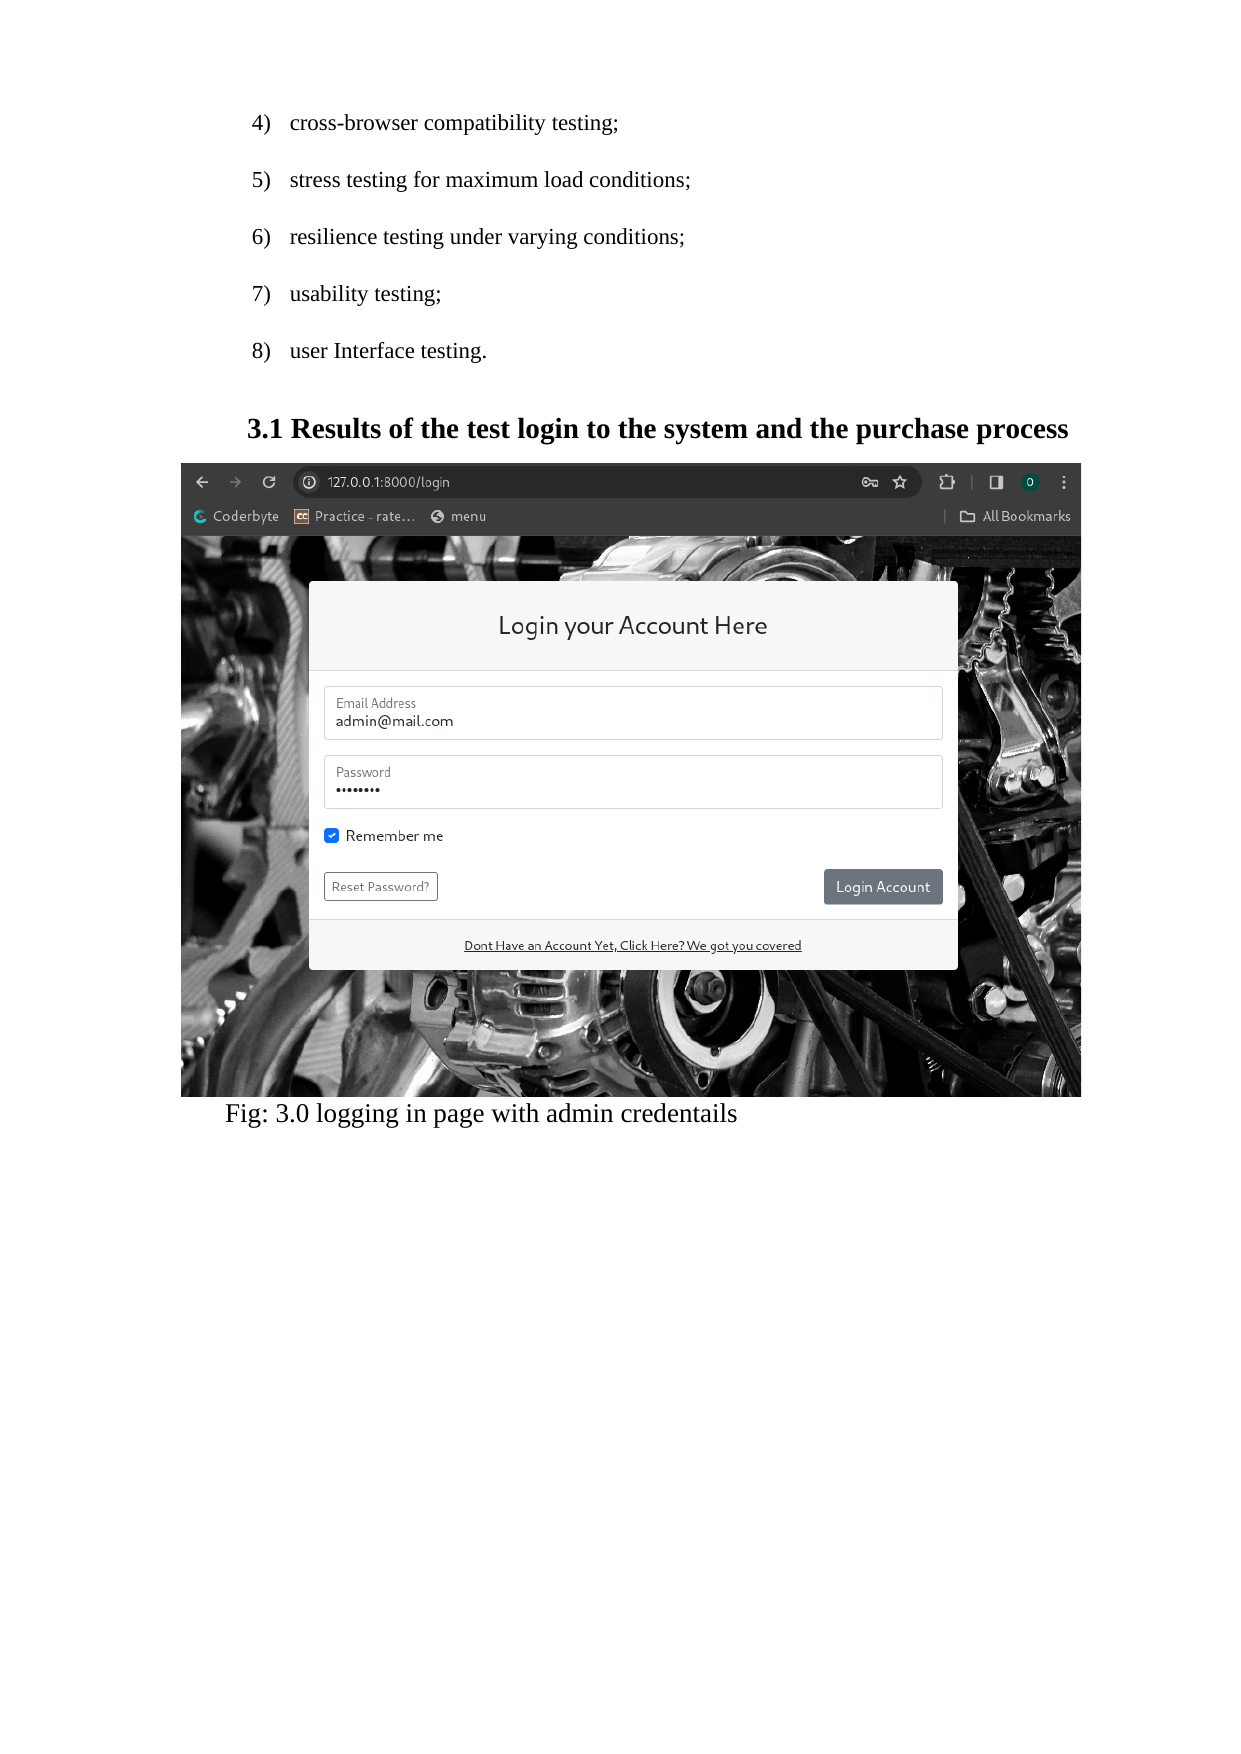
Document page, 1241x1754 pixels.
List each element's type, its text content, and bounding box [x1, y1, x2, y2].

list resilience testing under varying conditions; [252, 223, 1152, 250]
list user Interface testing. [252, 337, 1152, 363]
text 3.1 Results of the test login to the system and the purchase process [225, 412, 1179, 445]
list cross-browser compatibility testing; [252, 109, 1152, 136]
picture [181, 463, 1082, 1097]
list stress testing for maximum load conditions; [252, 166, 1152, 193]
list usability testing; [252, 280, 1152, 307]
text Fig: 3.0 logging in page with admin credentails [225, 972, 1179, 1128]
